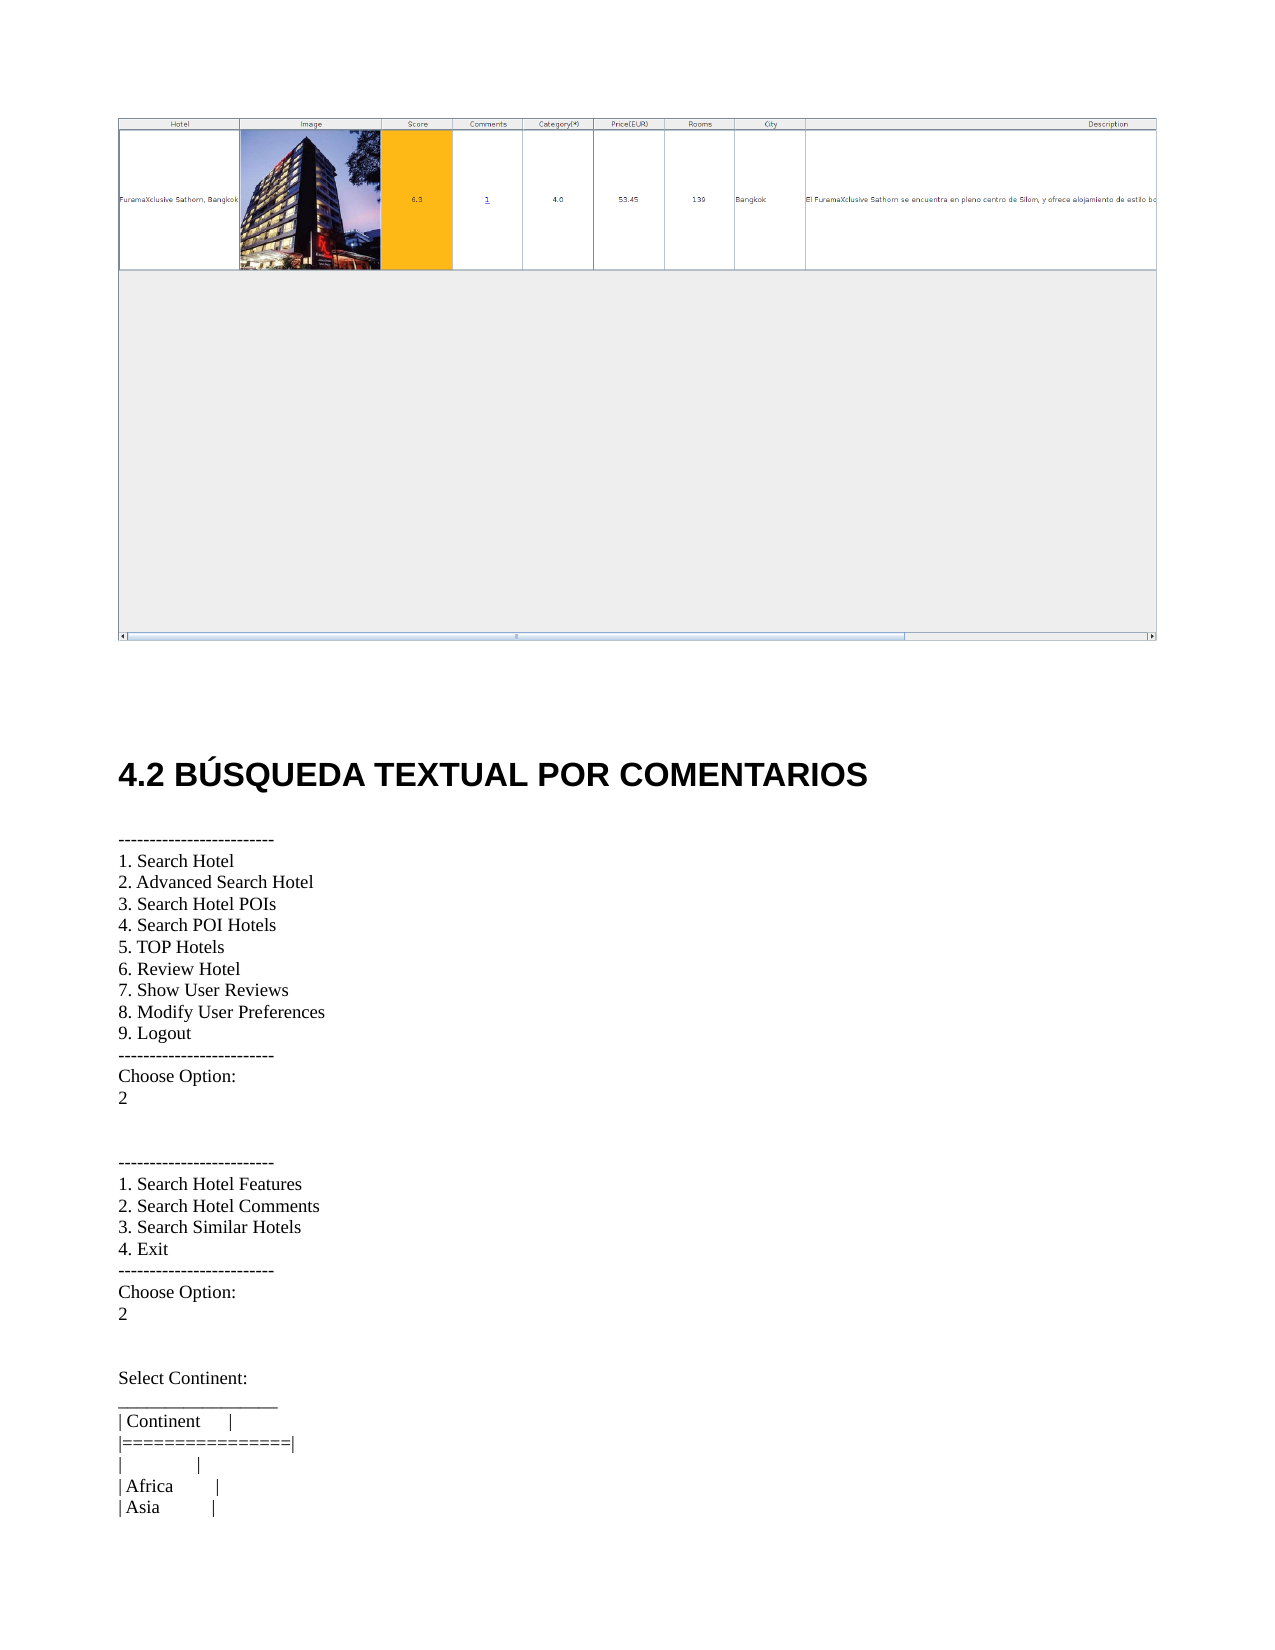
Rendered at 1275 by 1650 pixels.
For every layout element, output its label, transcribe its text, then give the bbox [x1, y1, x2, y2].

text 1. Search Hotel [118, 849, 1157, 871]
text 3. Search Hotel POIs [118, 893, 1157, 914]
text Select Continent: [118, 1367, 1157, 1389]
text | Asia | [118, 1496, 1157, 1518]
text | Continent | [118, 1410, 1157, 1432]
text Choose Option: [118, 1065, 1157, 1087]
text 5. TOP Hotels [118, 936, 1157, 957]
text 4. Search POI Hotels [118, 914, 1157, 936]
text 7. Show User Reviews [118, 979, 1157, 1001]
text 8. Modify User Preferences [118, 1001, 1157, 1022]
text |================| [118, 1432, 1157, 1453]
text 9. Logout [118, 1022, 1157, 1044]
text 4. Exit [118, 1238, 1157, 1259]
text Choose Option: [118, 1281, 1157, 1302]
text 2 [118, 1087, 1157, 1108]
text ------------------------- [118, 1259, 1157, 1281]
text 2 [118, 1302, 1157, 1324]
text 1. Search Hotel Features [118, 1173, 1157, 1194]
text 2. Advanced Search Hotel [118, 871, 1157, 893]
text ------------------------- [118, 1044, 1157, 1065]
text | | [118, 1453, 1157, 1475]
subtitle 4.2 BÚSQUEDA TEXTUAL POR COMENTARIOS [118, 755, 1157, 794]
text 6. Review Hotel [118, 957, 1157, 979]
text ------------------------- [118, 1151, 1157, 1173]
picture [118, 118, 1157, 641]
text 3. Search Similar Hotels [118, 1216, 1157, 1238]
text _________________ [118, 1389, 1157, 1410]
text ------------------------- [118, 828, 1157, 849]
text 2. Search Hotel Comments [118, 1194, 1157, 1216]
text | Africa | [118, 1475, 1157, 1496]
